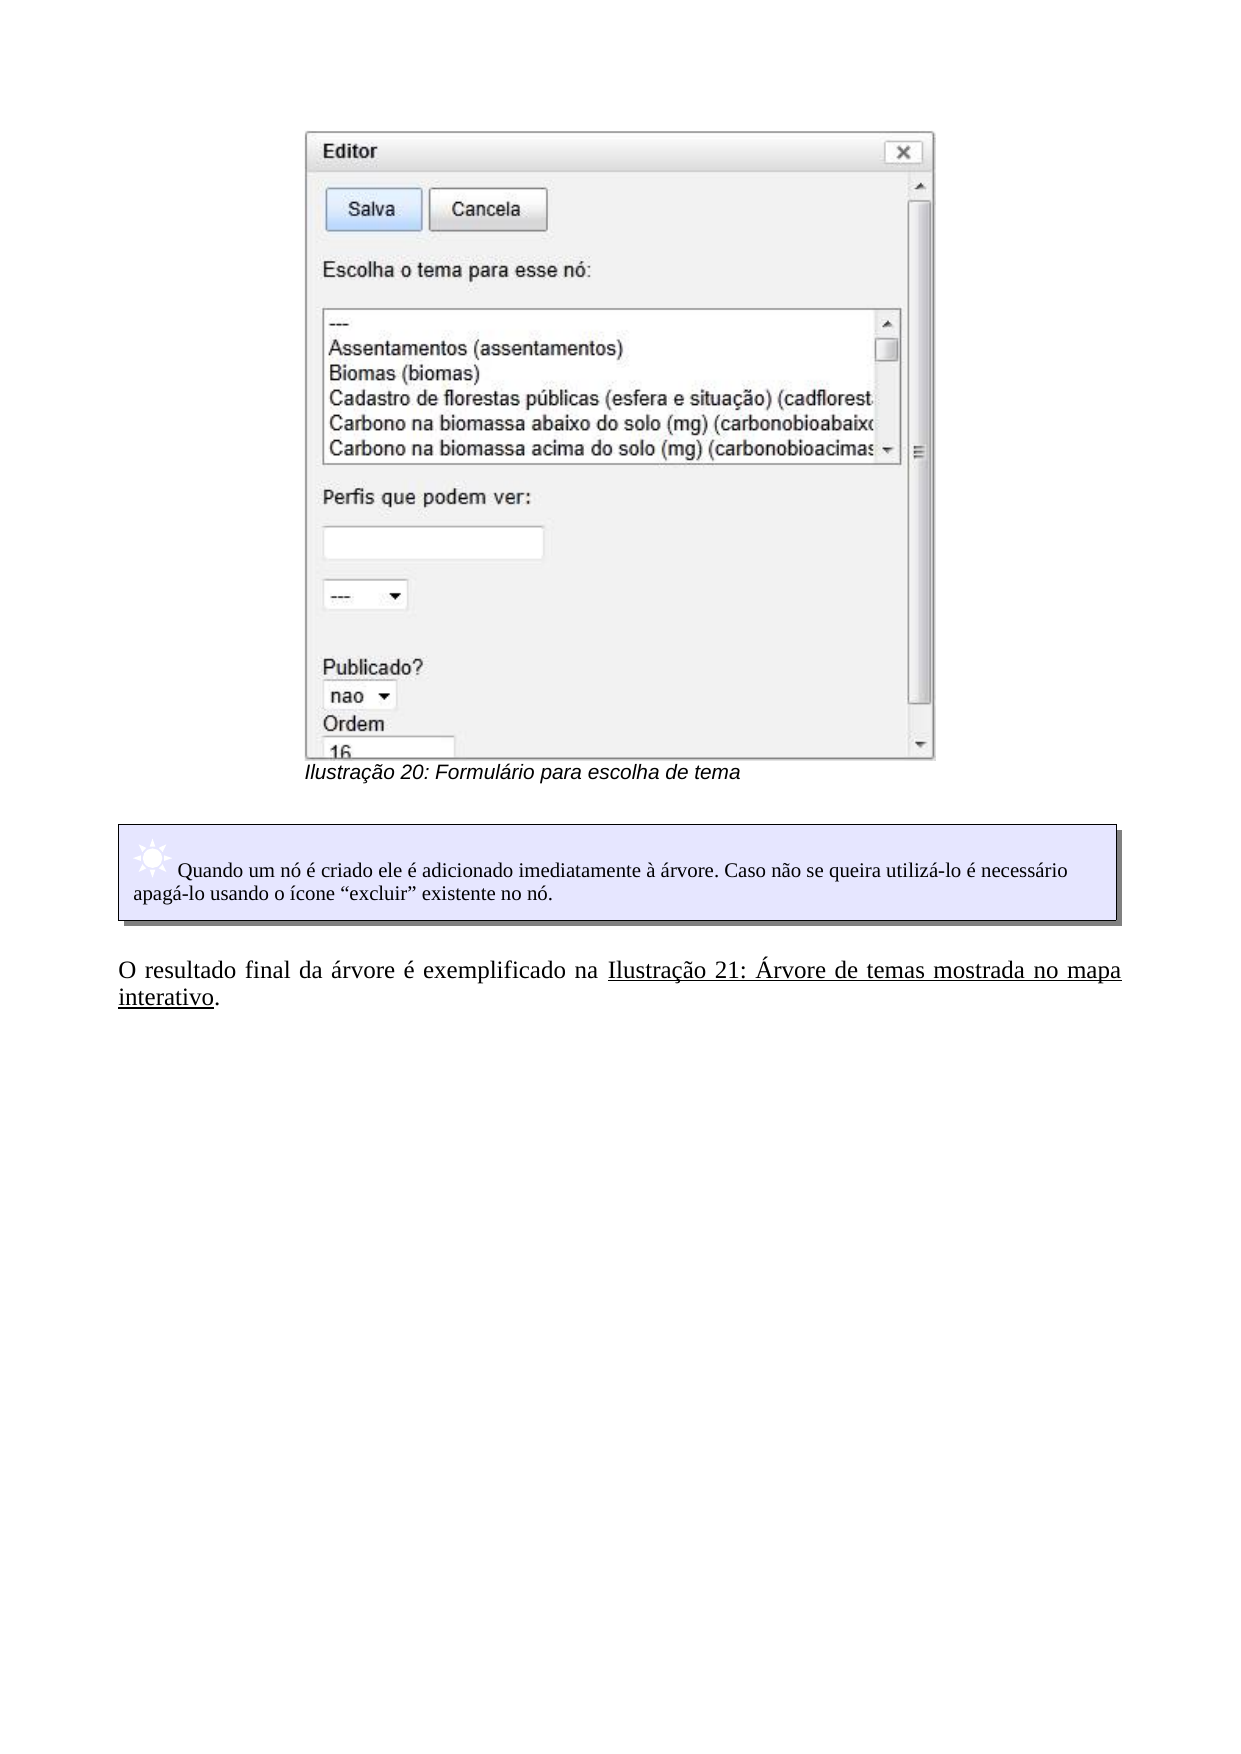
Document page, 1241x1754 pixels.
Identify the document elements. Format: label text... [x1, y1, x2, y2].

text Ilustração 20: Formulário para escolha de tema [304, 761, 936, 783]
text Quando um nó é criado ele é adicionado imediatamente à árvore. Caso não se queira utilizá-lo é necessário apagá-lo usando o ícone “excluir” existente no nó. [119, 825, 1116, 920]
text O resultado final da árvore é exemplificado na Ilustração 21: Árvore de temas mostrada no mapa interativo. [118, 956, 1122, 1011]
picture [164, 855, 173, 861]
picture [138, 844, 167, 872]
picture [149, 869, 156, 878]
picture [304, 130, 936, 761]
picture [149, 838, 156, 847]
picture [138, 864, 147, 872]
picture [133, 855, 141, 861]
